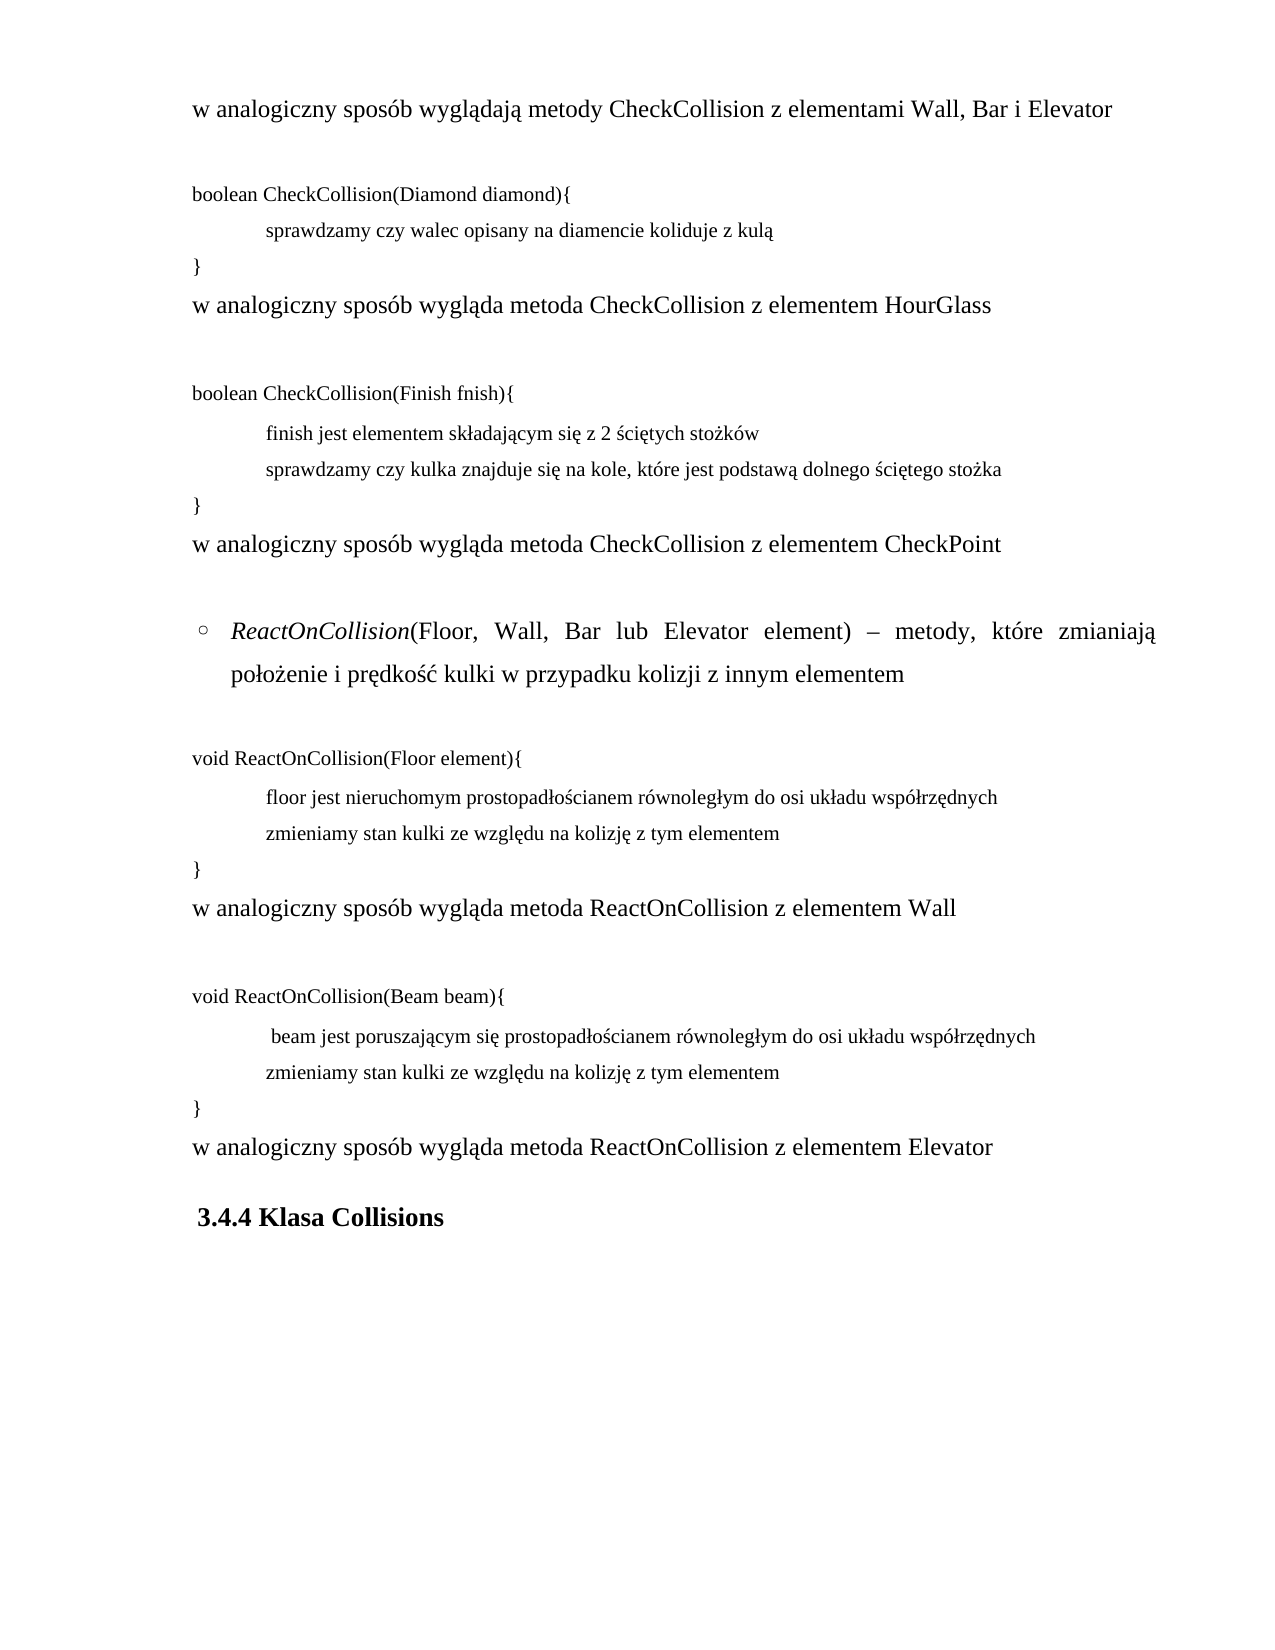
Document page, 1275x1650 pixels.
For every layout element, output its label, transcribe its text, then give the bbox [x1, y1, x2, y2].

subtitle Klasa Collisions [191, 1201, 1157, 1232]
text w analogiczny sposób wygląda metoda CheckCollision z elementem HourGlass [118, 290, 1157, 319]
text } [118, 857, 1157, 881]
text beam jest poruszającym się prostopadłościanem równoległym do osi układu współrzędnych [118, 1024, 1157, 1048]
text } [118, 1096, 1157, 1120]
text void ReactOnCollision(Beam beam){ [118, 984, 1157, 1008]
list ReactOnCollision(Floor, Wall, Bar lub Elevator element) – metody, które zmianiają położenie i prędkość kulki w przypadku kolizji z innym elementem [193, 616, 1157, 688]
text } [118, 493, 1157, 517]
text zmieniamy stan kulki ze względu na kolizję z tym elementem [118, 1060, 1157, 1084]
text finish jest elementem składającym się z 2 ściętych stożków [118, 421, 1157, 444]
text w analogiczny sposób wyglądają metody CheckCollision z elementami Wall, Bar i Elevator [118, 94, 1157, 123]
text w analogiczny sposób wygląda metoda ReactOnCollision z elementem Elevator [118, 1132, 1157, 1161]
text floor jest nieruchomym prostopadłościanem równoległym do osi układu współrzędnych [118, 785, 1157, 809]
text } [118, 254, 1157, 278]
text sprawdzamy czy walec opisany na diamencie koliduje z kulą [118, 218, 1157, 242]
text boolean CheckCollision(Diamond diamond){ [118, 182, 1157, 206]
text w analogiczny sposób wygląda metoda CheckCollision z elementem CheckPoint [118, 529, 1157, 557]
text w analogiczny sposób wygląda metoda ReactOnCollision z elementem Wall [118, 893, 1157, 922]
text zmieniamy stan kulki ze względu na kolizję z tym elementem [118, 821, 1157, 845]
text boolean CheckCollision(Finish fnish){ [118, 381, 1157, 405]
text void ReactOnCollision(Floor element){ [118, 745, 1157, 769]
text sprawdzamy czy kulka znajduje się na kole, które jest podstawą dolnego ściętego stożka [118, 457, 1157, 481]
